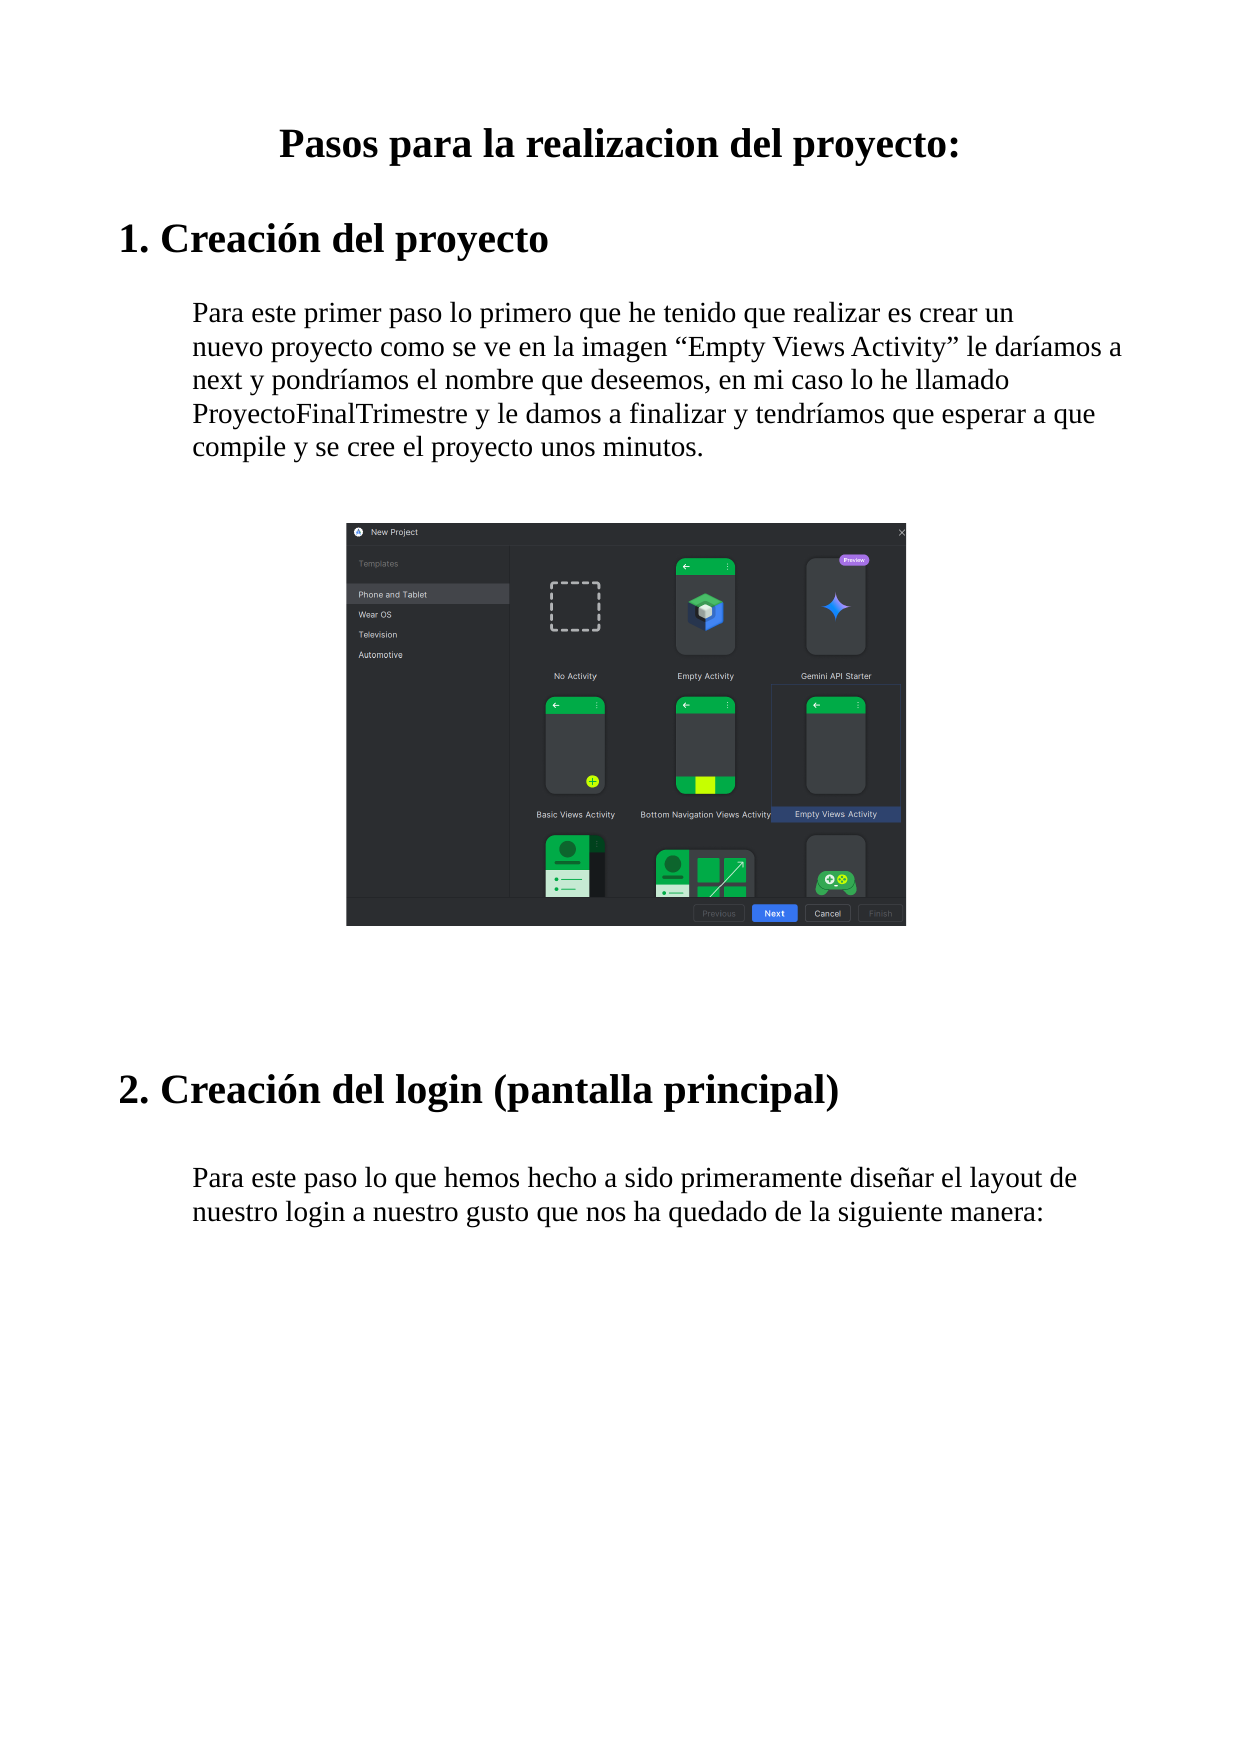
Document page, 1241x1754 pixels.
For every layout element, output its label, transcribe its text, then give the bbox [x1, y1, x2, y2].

text Para este primer paso lo primero que he tenido que realizar es crear un nuevo proyecto como se ve en la imagen “Empty Views Activity” le daríamos a next y pondríamos el nombre que deseemos, en mi caso lo he llamado ProyectoFinalTrimestre y le damos a finalizar y tendríamos que esperar a que compile y se cree el proyecto unos minutos. [118, 295, 1122, 463]
text Pasos para la realizacion del proyecto: [118, 118, 1122, 166]
text 2. Creación del login (pantalla principal) [118, 1064, 1122, 1112]
text Para este paso lo que hemos hecho a sido primeramente diseñar el layout de nuestro login a nuestro gusto que nos ha quedado de la siguiente manera: [118, 1160, 1122, 1227]
picture [346, 523, 907, 926]
text 1. Creación del proyecto [118, 214, 1122, 262]
